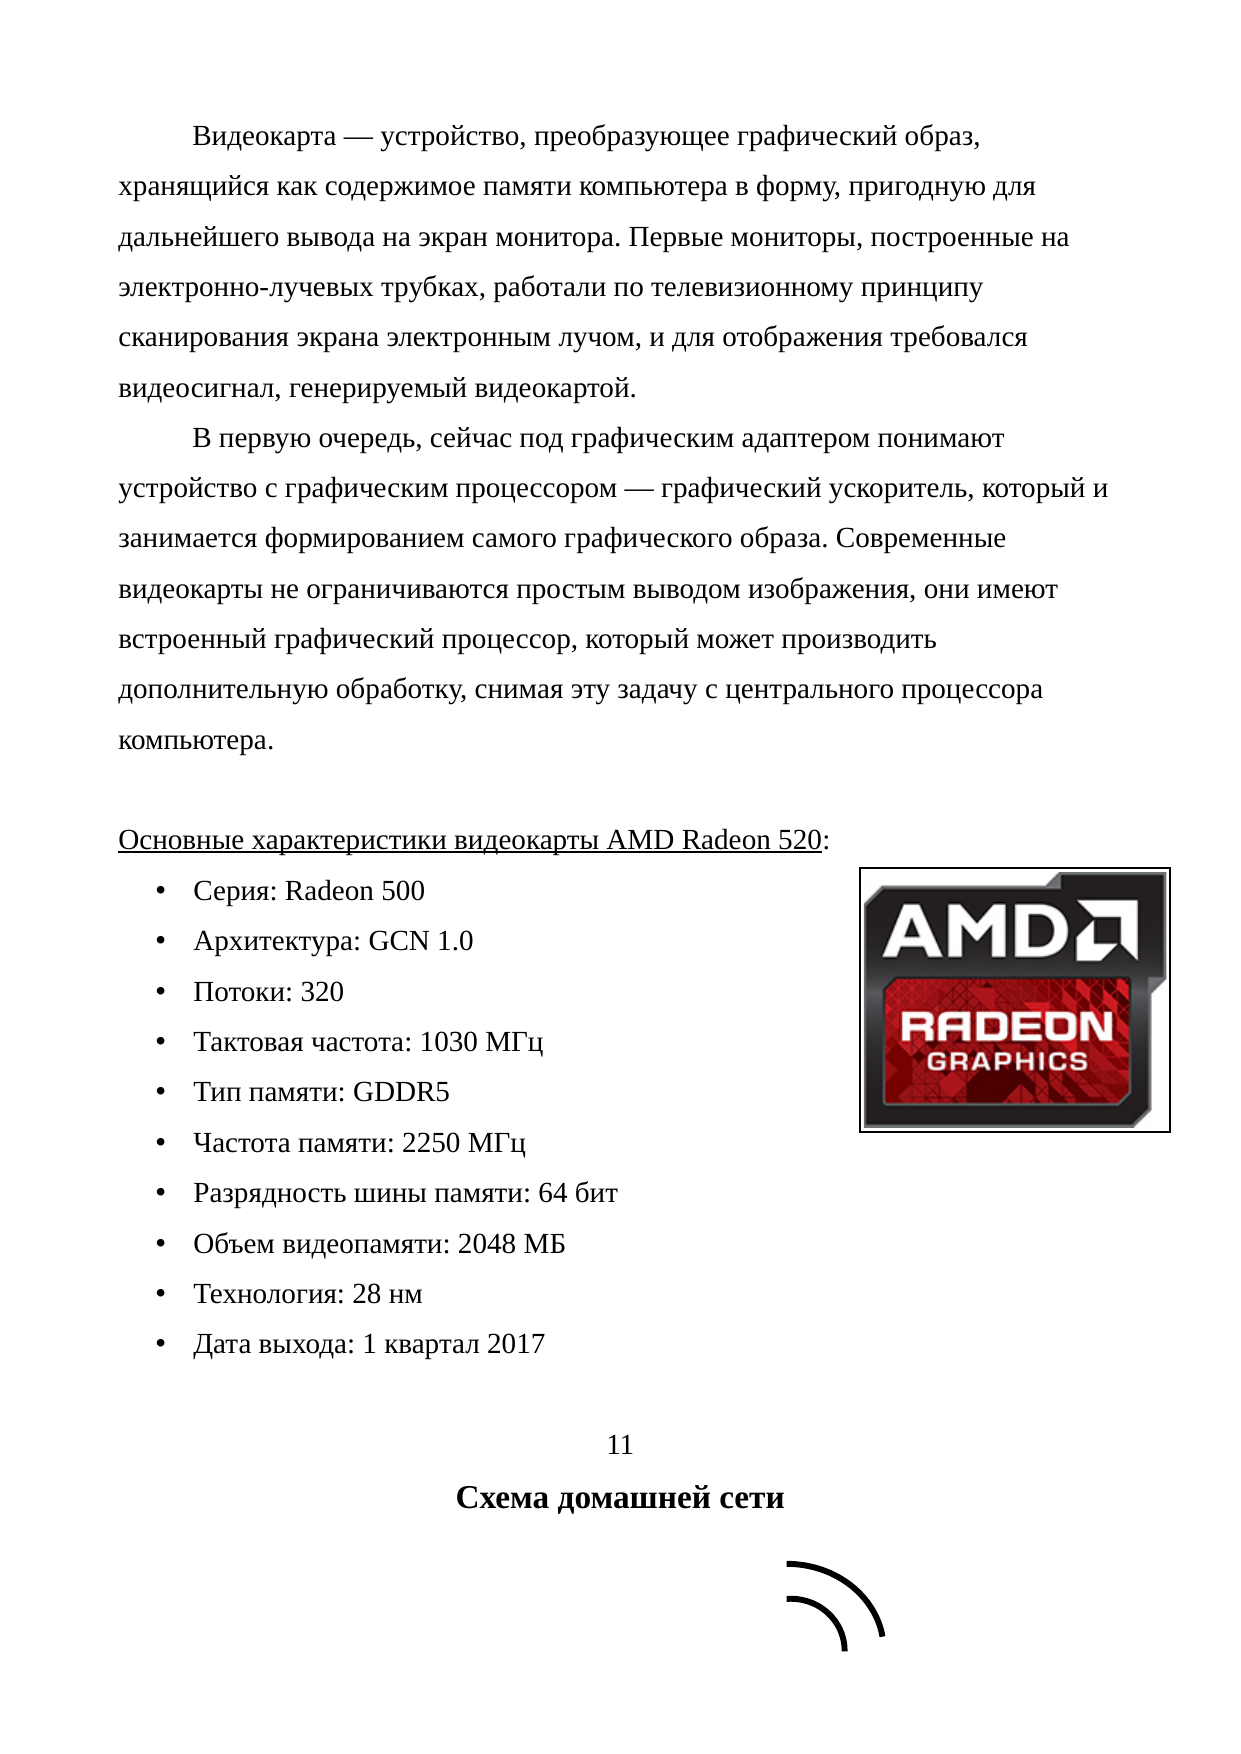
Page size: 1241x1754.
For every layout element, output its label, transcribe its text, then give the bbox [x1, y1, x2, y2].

list Тип памяти: GDDR5 [156, 1074, 859, 1108]
text В первую очередь, сейчас под графическим адаптером понимают устройство с графическим процессором — графический ускоритель, который и занимается формированием самого графического образа. Современные видеокарты не ограничиваются простым выводом изображения, они имеют встроенный графический процессор, который может производить дополнительную обработку, снимая эту задачу с центрального процессора компьютера. [118, 420, 1122, 755]
list Технология: 28 нм [156, 1276, 1122, 1310]
list Разрядность шины памяти: 64 бит [156, 1175, 1122, 1209]
list Потоки: 320 [156, 974, 859, 1007]
list Объем видеопамяти: 2048 МБ [156, 1226, 1122, 1259]
list Тактовая частота: 1030 МГц [156, 1024, 859, 1058]
list Архитектура: GCN 1.0 [156, 923, 859, 957]
list [861, 869, 1169, 1131]
text Видеокарта — устройство, преобразующее графический образ, хранящийся как содержимое памяти компьютера в форму, пригодную для дальнейшего вывода на экран монитора. Первые мониторы, построенные на электронно-лучевых трубках, работали по телевизионному принципу сканирования экрана электронным лучом, и для отображения требовался видеосигнал, генерируемый видеокартой. [118, 118, 1122, 403]
list Серия: Radeon 500 [156, 873, 859, 906]
picture [863, 872, 1167, 1128]
list Дата выхода: 1 квартал 2017 [156, 1327, 1122, 1360]
text Основные характеристики видеокарты AMD Radeon 520: [118, 822, 1122, 856]
text 11 [118, 1427, 1122, 1461]
text Схема домашней сети [118, 1478, 1122, 1516]
list Частота памяти: 2250 МГц [156, 1125, 1122, 1158]
